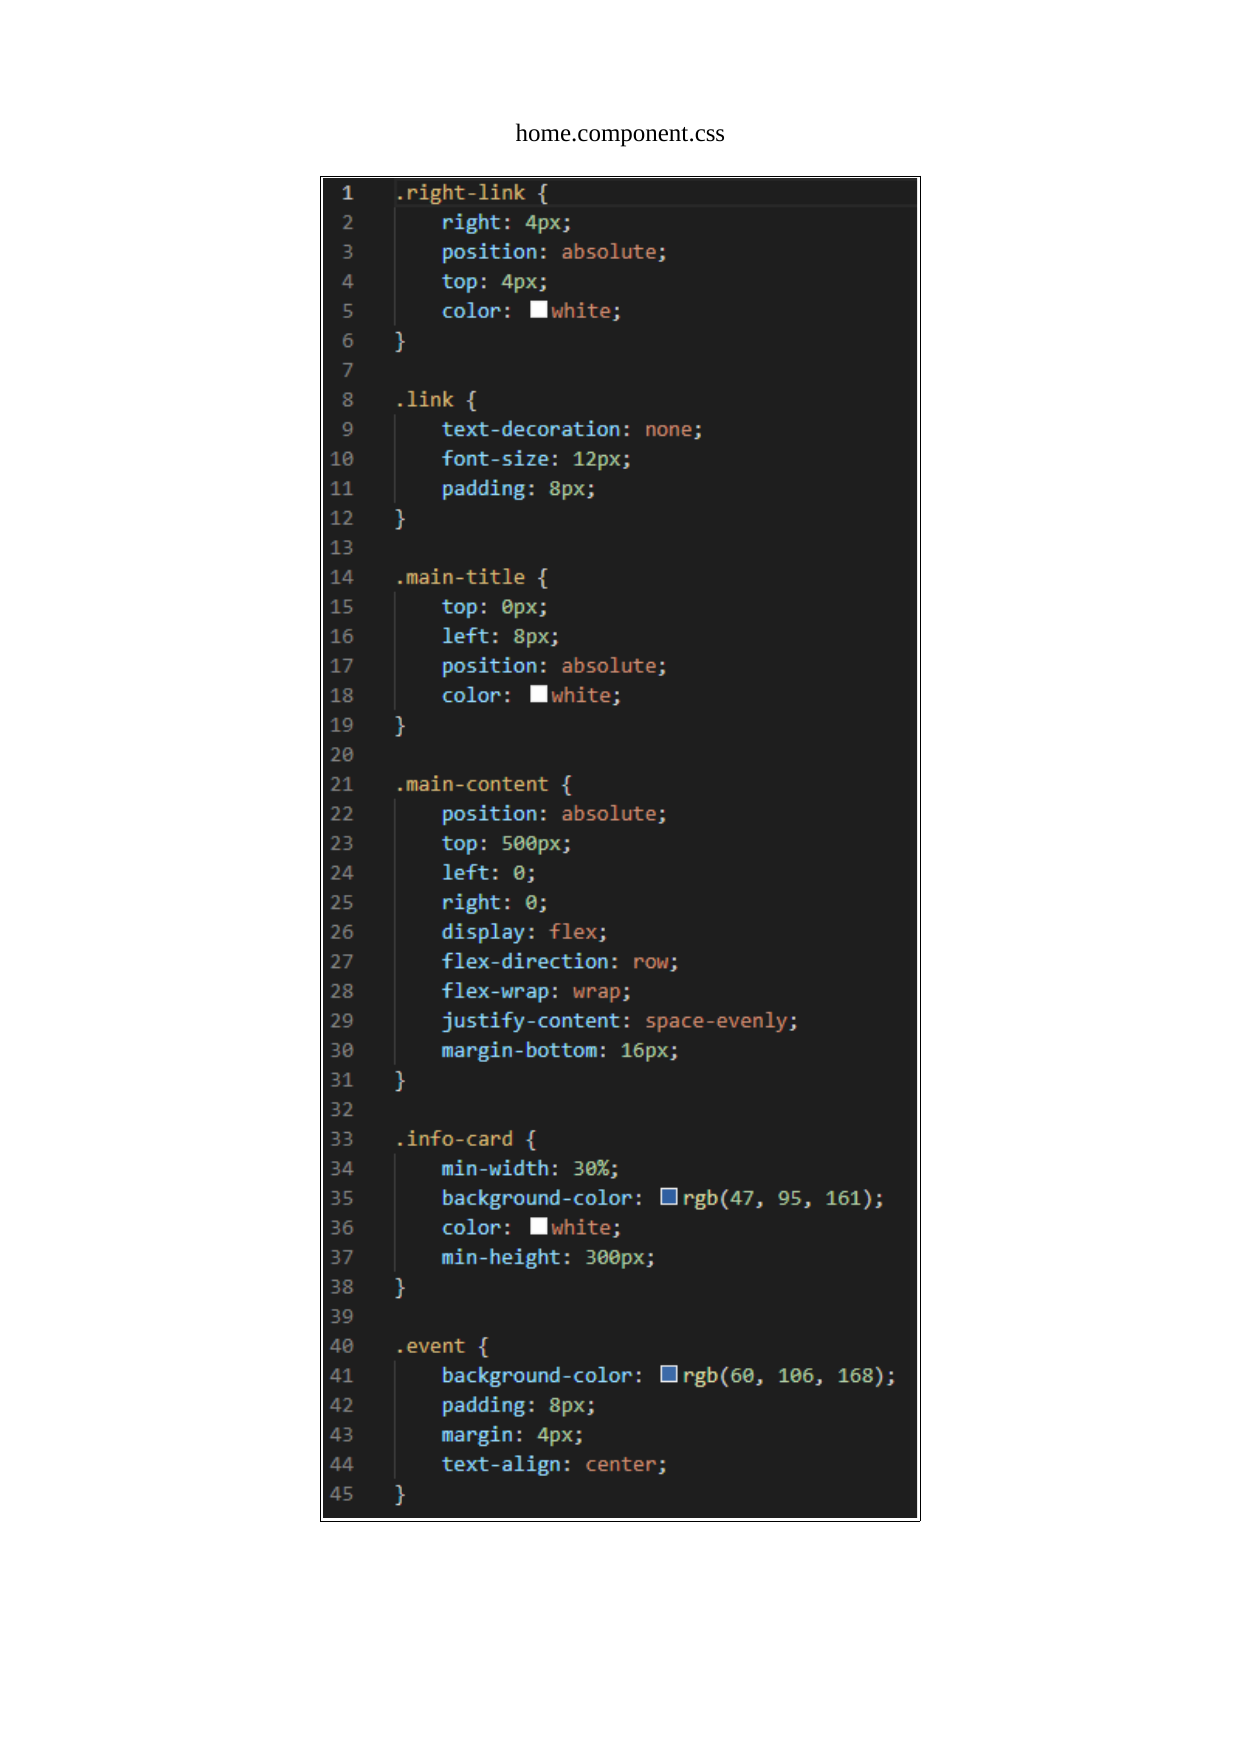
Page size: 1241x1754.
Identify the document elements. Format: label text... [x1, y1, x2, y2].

text home.component.css [118, 118, 1122, 147]
picture [323, 178, 918, 1518]
